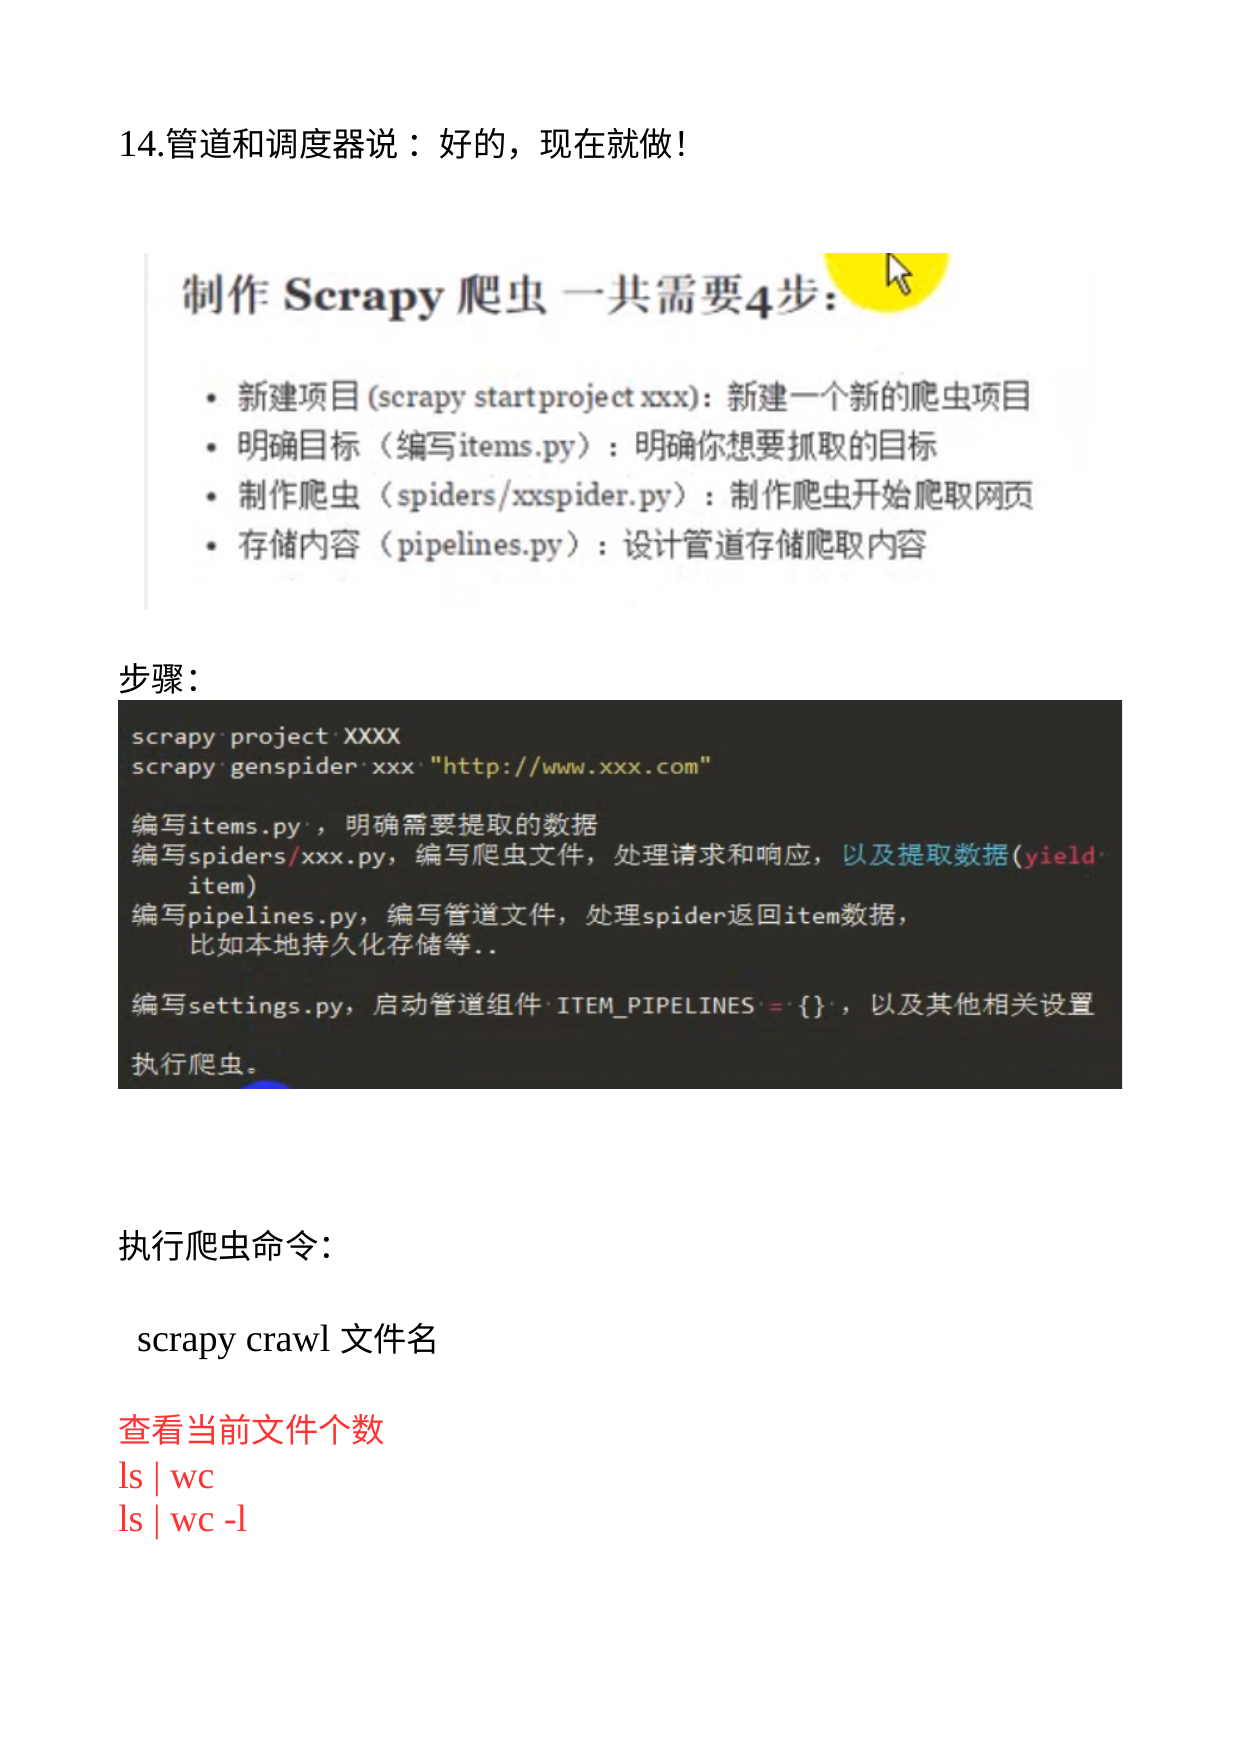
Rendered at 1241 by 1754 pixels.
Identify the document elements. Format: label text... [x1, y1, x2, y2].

text 步骤： [118, 652, 1122, 700]
text 14.管道和调度器说 ：好的，现在就做！ [118, 118, 1122, 166]
picture [144, 253, 1096, 609]
text scrapy crawl 文件名 [118, 1312, 1122, 1361]
text ls | wc [118, 1452, 1122, 1496]
text 查看当前文件个数 [118, 1404, 1122, 1452]
text 执行爬虫命令： [118, 1220, 1122, 1268]
text ls | wc -l [118, 1496, 1122, 1540]
picture [118, 700, 1123, 1089]
